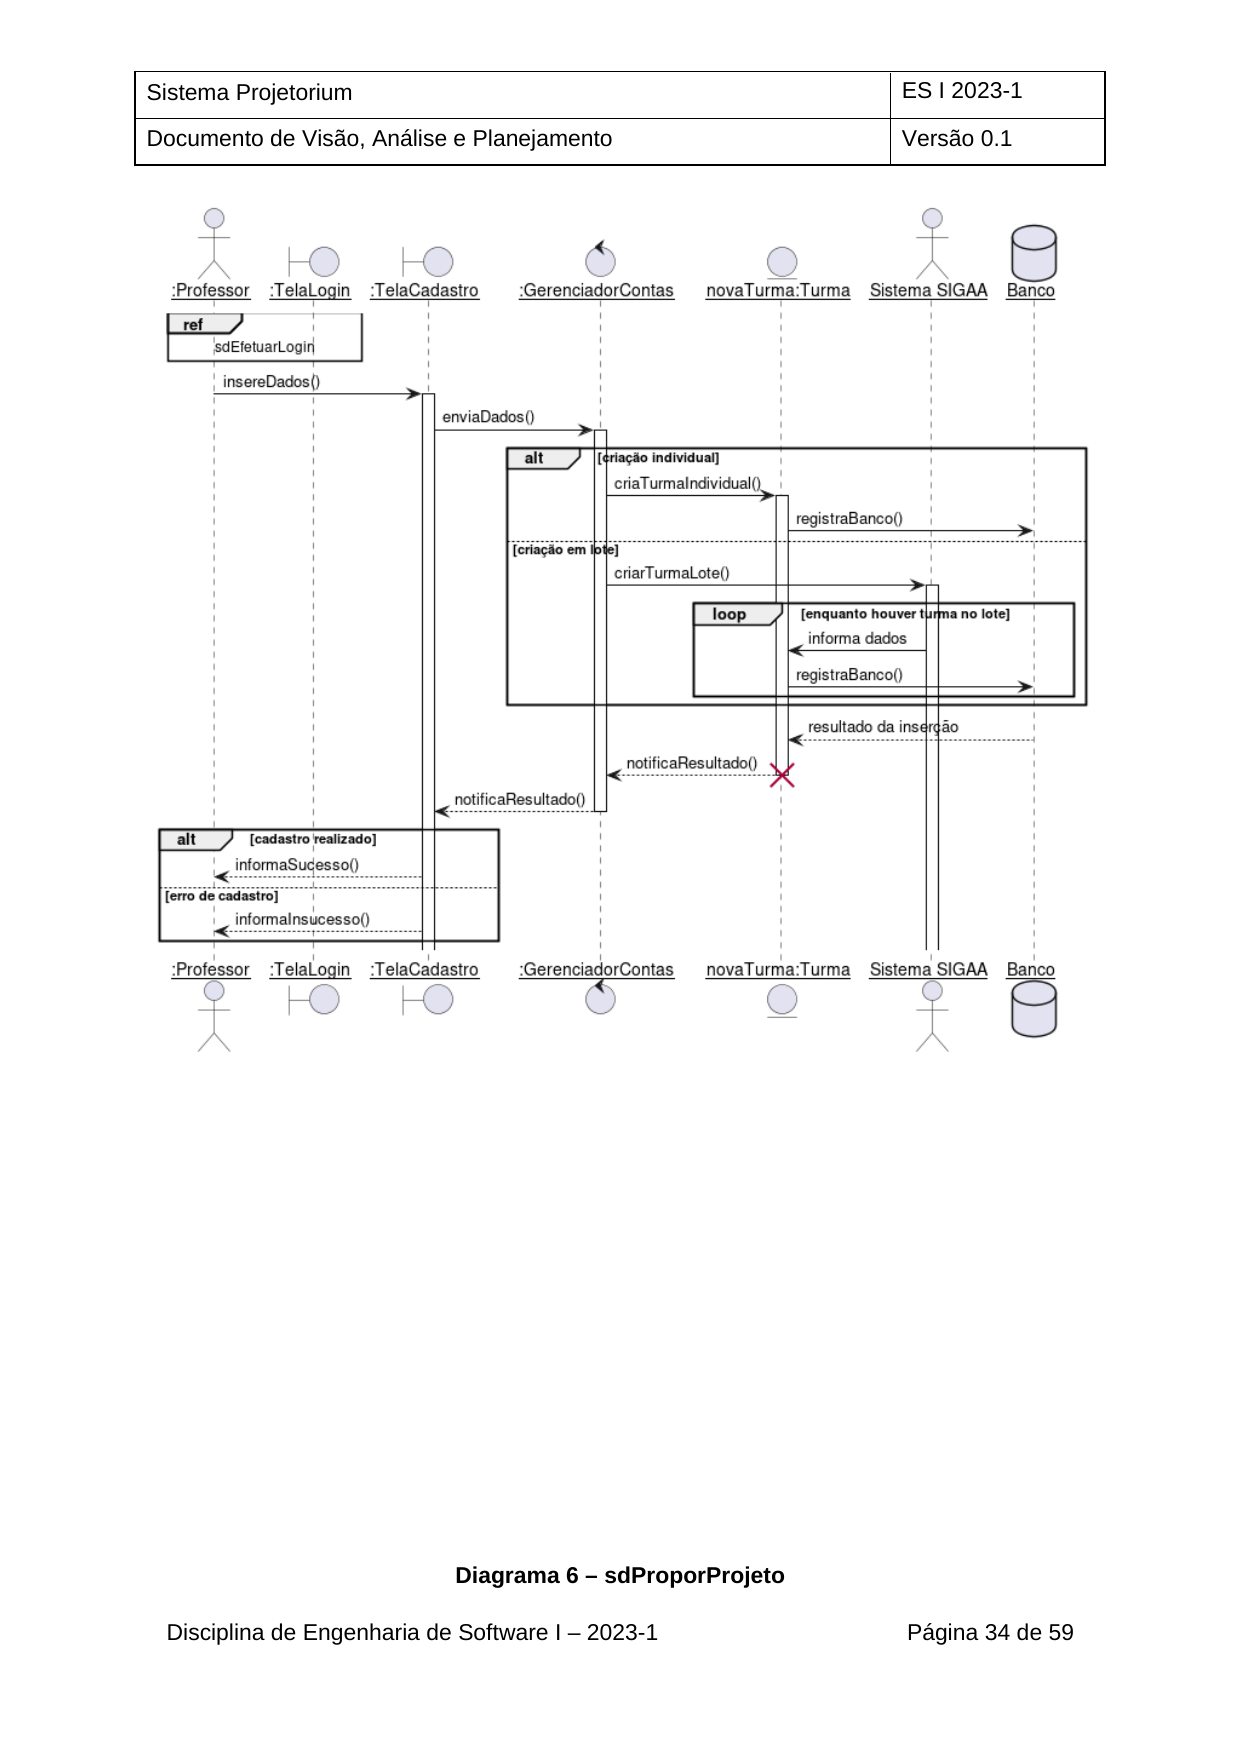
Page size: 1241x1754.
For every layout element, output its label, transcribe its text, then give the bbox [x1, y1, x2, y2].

text Diagrama 6 – sdProporProjeto [148, 1562, 1092, 1589]
picture [147, 202, 1093, 1058]
